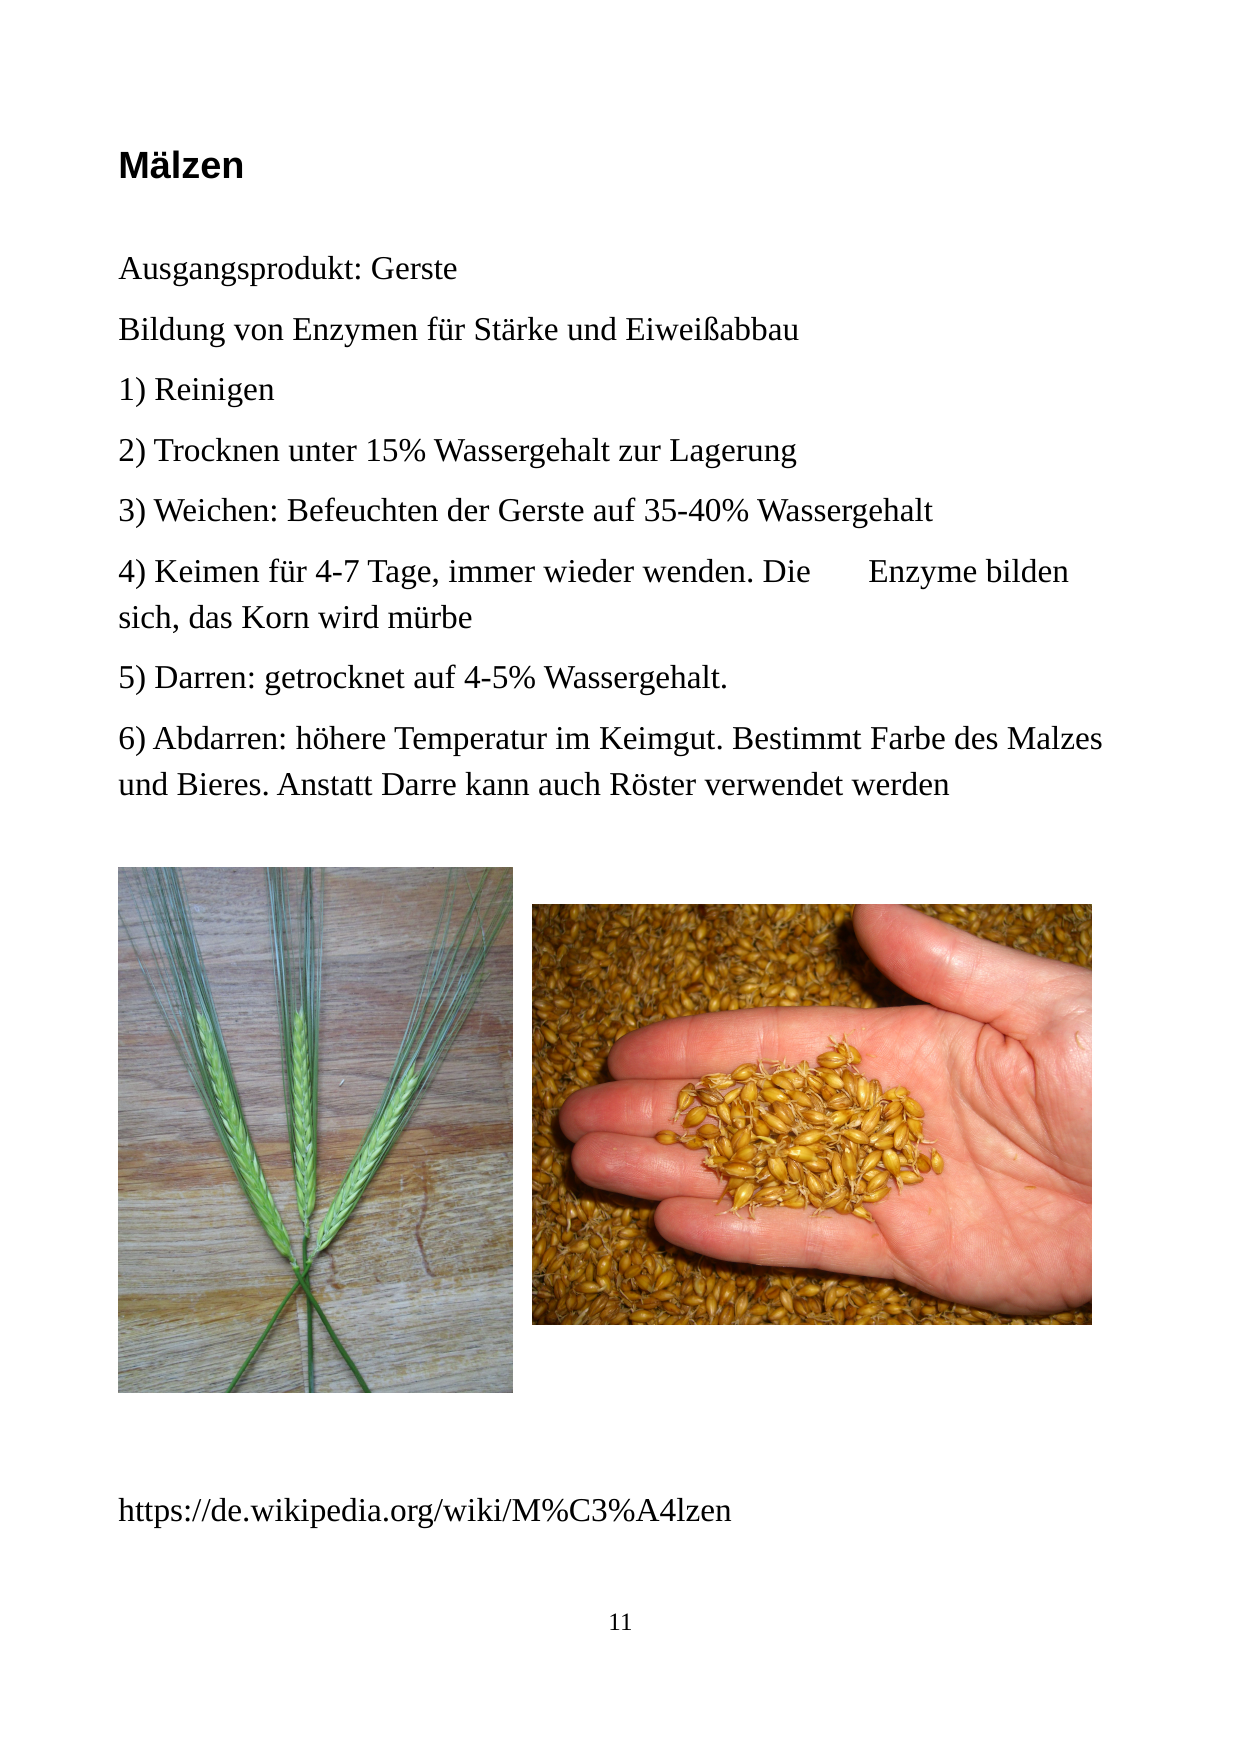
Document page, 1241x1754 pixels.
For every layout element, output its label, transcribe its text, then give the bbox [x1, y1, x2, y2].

picture [118, 867, 513, 1393]
subtitle 1) Reinigen [118, 369, 1122, 408]
subtitle 3) Weichen: Befeuchten der Gerste auf 35-40% Wassergehalt [118, 490, 1122, 529]
subtitle 4) Keimen für 4-7 Tage, immer wieder wenden. Die Enzyme bilden sich, das Korn wird mürbe [118, 551, 1122, 635]
subtitle Bildung von Enzymen für Stärke und Eiweißabbau [118, 309, 1122, 347]
subtitle Mälzen [118, 143, 1122, 187]
picture [532, 904, 1092, 1325]
subtitle 5) Darren: getrocknet auf 4-5% Wassergehalt. [118, 657, 1122, 696]
subtitle https://de.wikipedia.org/wiki/M%C3%A4lzen [118, 1490, 1122, 1528]
subtitle 2) Trocknen unter 15% Wassergehalt zur Lagerung [118, 430, 1122, 468]
subtitle 6) Abdarren: höhere Temperatur im Keimgut. Bestimmt Farbe des Malzes und Bieres. Anstatt Darre kann auch Röster verwendet werden [118, 718, 1122, 802]
subtitle Ausgangsprodukt: Gerste [118, 248, 1122, 287]
